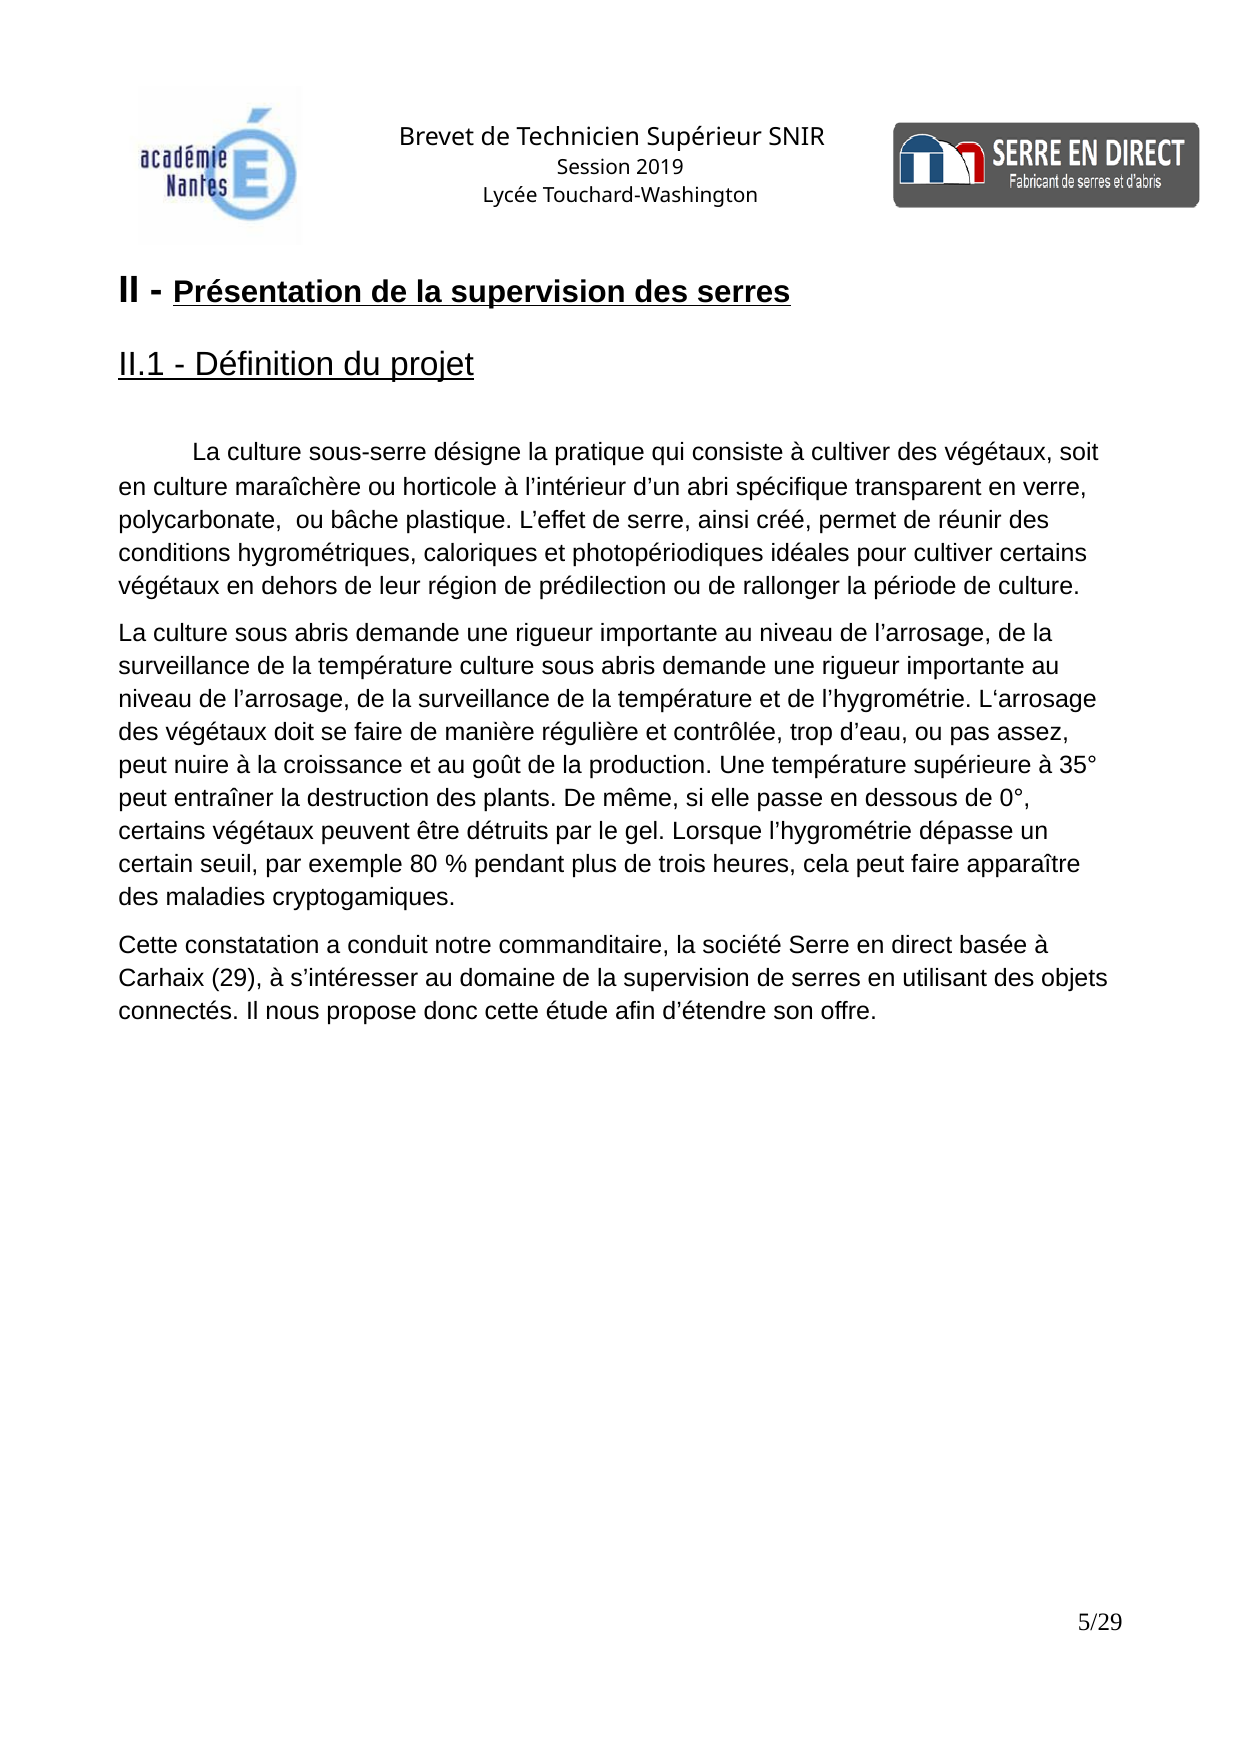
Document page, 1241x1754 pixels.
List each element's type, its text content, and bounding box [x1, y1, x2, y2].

picture [113, 86, 322, 248]
picture [888, 120, 1203, 212]
text La culture sous abris demande une rigueur importante au niveau de l’arrosage, de la surveillance de la température culture sous abris demande une rigueur importante au niveau de l’arrosage, de la surveillance de la température et de l’hygrométrie. L‘arrosage des végétaux doit se faire de manière régulière et contrôlée, trop d’eau, ou pas assez, peut nuire à la croissance et au goût de la production. Une température supérieure à 35° peut entraîner la destruction des plants. De même, si elle passe en dessous de 0°, certains végétaux peuvent être détruits par le gel. Lorsque l’hygrométrie dépasse un certain seuil, par exemple 80 % pendant plus de trois heures, cela peut faire apparaître des maladies cryptogamiques. [118, 618, 1122, 911]
subtitle II - Présentation de la supervision des serres [118, 267, 1122, 311]
text La culture sous-serre désigne la pratique qui consiste à cultiver des végétaux, soit en culture maraîchère ou horticole à l’intérieur d’un abri spécifique transparent en verre, polycarbonate, ou bâche plastique. L’effet de serre, ainsi créé, permet de réunir des conditions hygrométriques, caloriques et photopériodiques idéales pour cultiver certains végétaux en dehors de leur région de prédilection ou de rallonger la période de culture. [118, 431, 1122, 599]
text Cette constatation a conduit notre commanditaire, la société Serre en direct basée à Carhaix (29), à s’intéresser au domaine de la supervision de serres en utilisant des objets connectés. Il nous propose donc cette étude afin d’étendre son offre. [118, 930, 1122, 1025]
subtitle II.1 - Définition du projet [118, 344, 1122, 383]
